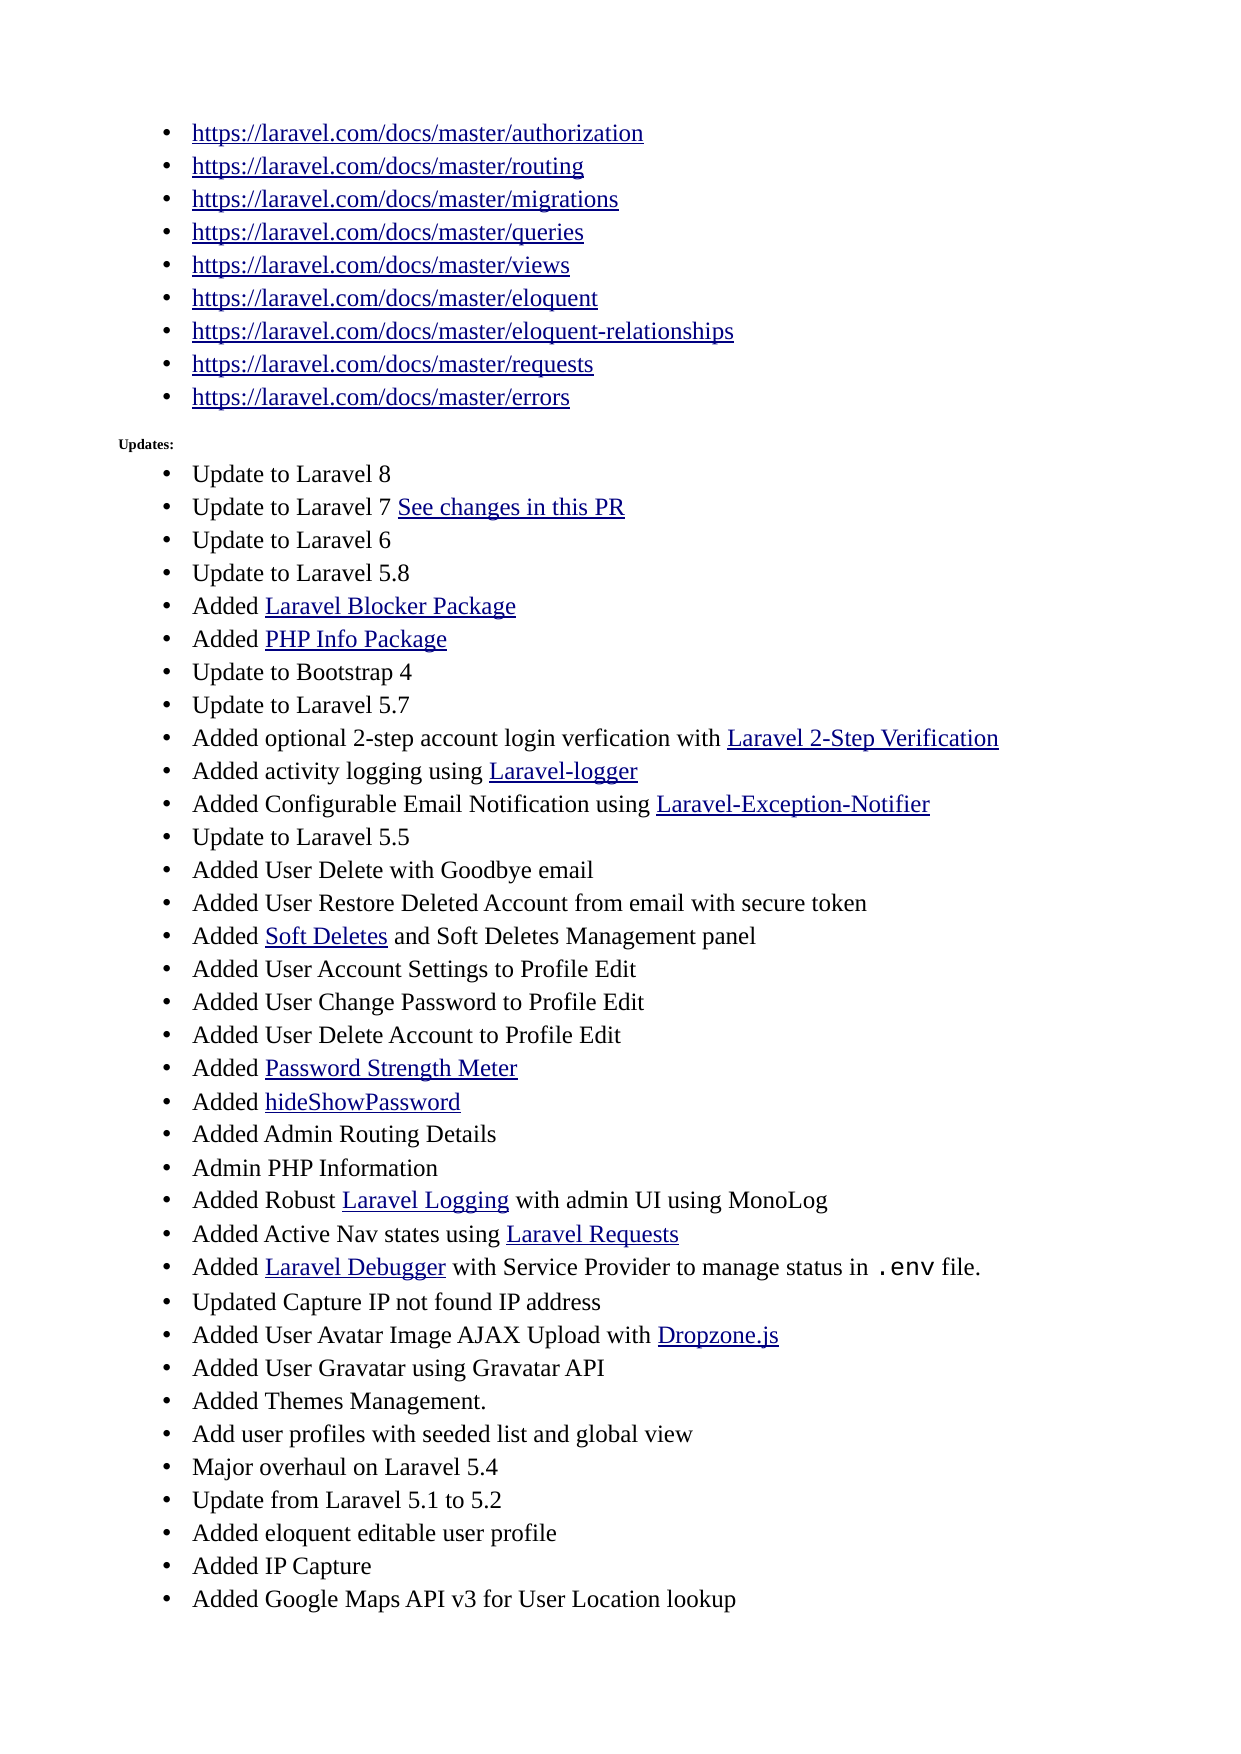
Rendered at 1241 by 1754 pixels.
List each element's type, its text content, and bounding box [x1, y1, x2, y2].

list https://laravel.com/docs/master/authorization [162, 118, 1122, 147]
list Update to Laravel 5.8 [162, 558, 1122, 587]
list Updated Capture IP not found IP address [162, 1287, 1122, 1316]
list Added Soft Deletes and Soft Deletes Management panel [162, 921, 1122, 950]
list Added Robust Laravel Logging with admin UI using MonoLog [162, 1186, 1122, 1214]
list Added User Change Password to Profile Edit [162, 987, 1122, 1016]
list Update to Laravel 8 [162, 459, 1122, 488]
list https://laravel.com/docs/master/views [162, 250, 1122, 279]
list Update from Laravel 5.1 to 5.2 [162, 1485, 1122, 1514]
list Added eloquent editable user profile [162, 1518, 1122, 1547]
subtitle Updates: [118, 436, 1122, 453]
list Added Laravel Debugger with Service Provider to manage status in .env file. [162, 1252, 1122, 1282]
list Update to Laravel 5.7 [162, 690, 1122, 719]
list https://laravel.com/docs/master/errors [162, 382, 1122, 411]
list Update to Laravel 7 See changes in this PR [162, 492, 1122, 521]
list Added optional 2-step account login verfication with Laravel 2-Step Verification [162, 723, 1122, 752]
list Admin PHP Information [162, 1153, 1122, 1181]
list Added hideShowPassword [162, 1087, 1122, 1115]
list Added Google Maps API v3 for User Location lookup [162, 1584, 1122, 1613]
list https://laravel.com/docs/master/migrations [162, 184, 1122, 213]
list https://laravel.com/docs/master/routing [162, 151, 1122, 180]
list https://laravel.com/docs/master/eloquent-relationships [162, 316, 1122, 345]
list Added Themes Management. [162, 1386, 1122, 1415]
list Added Laravel Blocker Package [162, 591, 1122, 620]
list Added User Delete with Goodbye email [162, 855, 1122, 884]
list Major overhaul on Laravel 5.4 [162, 1452, 1122, 1481]
list Added PHP Info Package [162, 624, 1122, 653]
list Added Active Nav states using Laravel Requests [162, 1219, 1122, 1247]
list Update to Bootstrap 4 [162, 657, 1122, 686]
list https://laravel.com/docs/master/eloquent [162, 283, 1122, 312]
list Added Admin Routing Details [162, 1119, 1122, 1148]
list Added IP Capture [162, 1551, 1122, 1580]
list Added User Delete Account to Profile Edit [162, 1021, 1122, 1049]
list Update to Laravel 6 [162, 525, 1122, 554]
list Added User Gravatar using Gravatar API [162, 1353, 1122, 1382]
list Added User Avatar Image AJAX Upload with Dropzone.js [162, 1320, 1122, 1349]
list Added activity logging using Laravel-logger [162, 756, 1122, 785]
list Add user profiles with seeded list and global view [162, 1419, 1122, 1448]
list Added User Account Settings to Profile Edit [162, 954, 1122, 983]
list Added Configurable Email Notification using Laravel-Exception-Notifier [162, 789, 1122, 818]
list https://laravel.com/docs/master/queries [162, 217, 1122, 246]
list Added Password Strength Meter [162, 1053, 1122, 1082]
list Added User Restore Deleted Account from email with secure token [162, 888, 1122, 917]
list https://laravel.com/docs/master/requests [162, 349, 1122, 378]
list Update to Laravel 5.5 [162, 822, 1122, 851]
